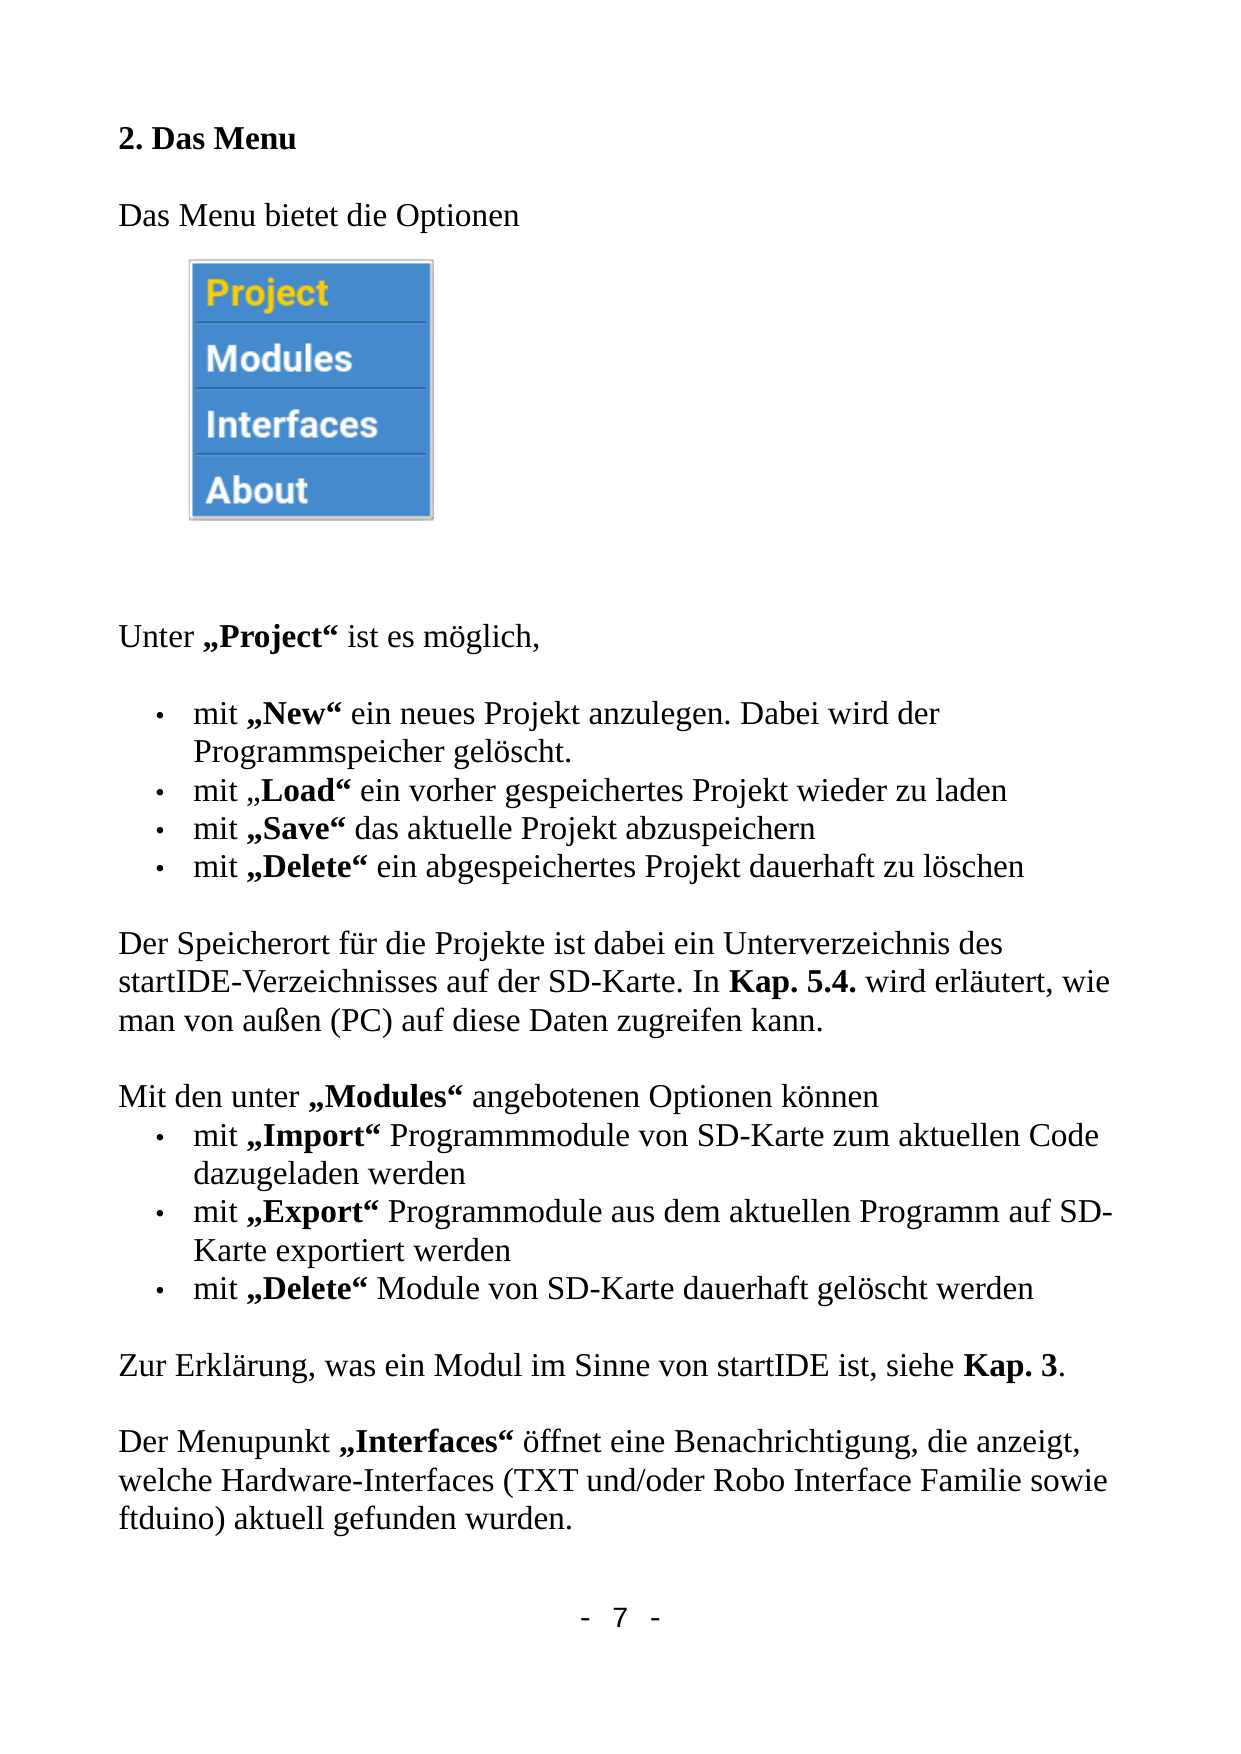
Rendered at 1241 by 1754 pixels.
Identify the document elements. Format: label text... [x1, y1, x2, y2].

list mit „New“ ein neues Projekt anzulegen. Dabei wird der Programmspeicher gelöscht. [156, 693, 1122, 770]
list mit „Delete“ Module von SD-Karte dauerhaft gelöscht werden [156, 1268, 1122, 1306]
picture [188, 259, 434, 521]
text Mit den unter „Modules“ angebotenen Optionen können [118, 1076, 1122, 1115]
list mit „Load“ ein vorher gespeichertes Projekt wieder zu laden [156, 770, 1122, 808]
list mit „Save“ das aktuelle Projekt abzuspeichern [156, 808, 1122, 846]
list mit „Delete“ ein abgespeichertes Projekt dauerhaft zu löschen [156, 846, 1122, 885]
text Das Menu bietet die Optionen [118, 195, 1122, 233]
list mit „Import“ Programmmodule von SD-Karte zum aktuellen Code dazugeladen werden [156, 1115, 1122, 1191]
text 2. Das Menu [118, 118, 1122, 156]
text Der Menupunkt „Interfaces“ öffnet eine Benachrichtigung, die anzeigt, welche Hardware-Interfaces (TXT und/oder Robo Interface Familie sowie ftduino) aktuell gefunden wurden. [118, 1421, 1122, 1536]
text Der Speicherort für die Projekte ist dabei ein Unterverzeichnis des startIDE-Verzeichnisses auf der SD-Karte. In Kap. 5.4. wird erläutert, wie man von außen (PC) auf diese Daten zugreifen kann. [118, 923, 1122, 1038]
text Zur Erklärung, was ein Modul im Sinne von startIDE ist, siehe Kap. 3. [118, 1345, 1122, 1383]
text Unter „Project“ ist es möglich, [118, 616, 1122, 655]
list mit „Export“ Programmodule aus dem aktuellen Programm auf SD-Karte exportiert werden [156, 1191, 1122, 1268]
